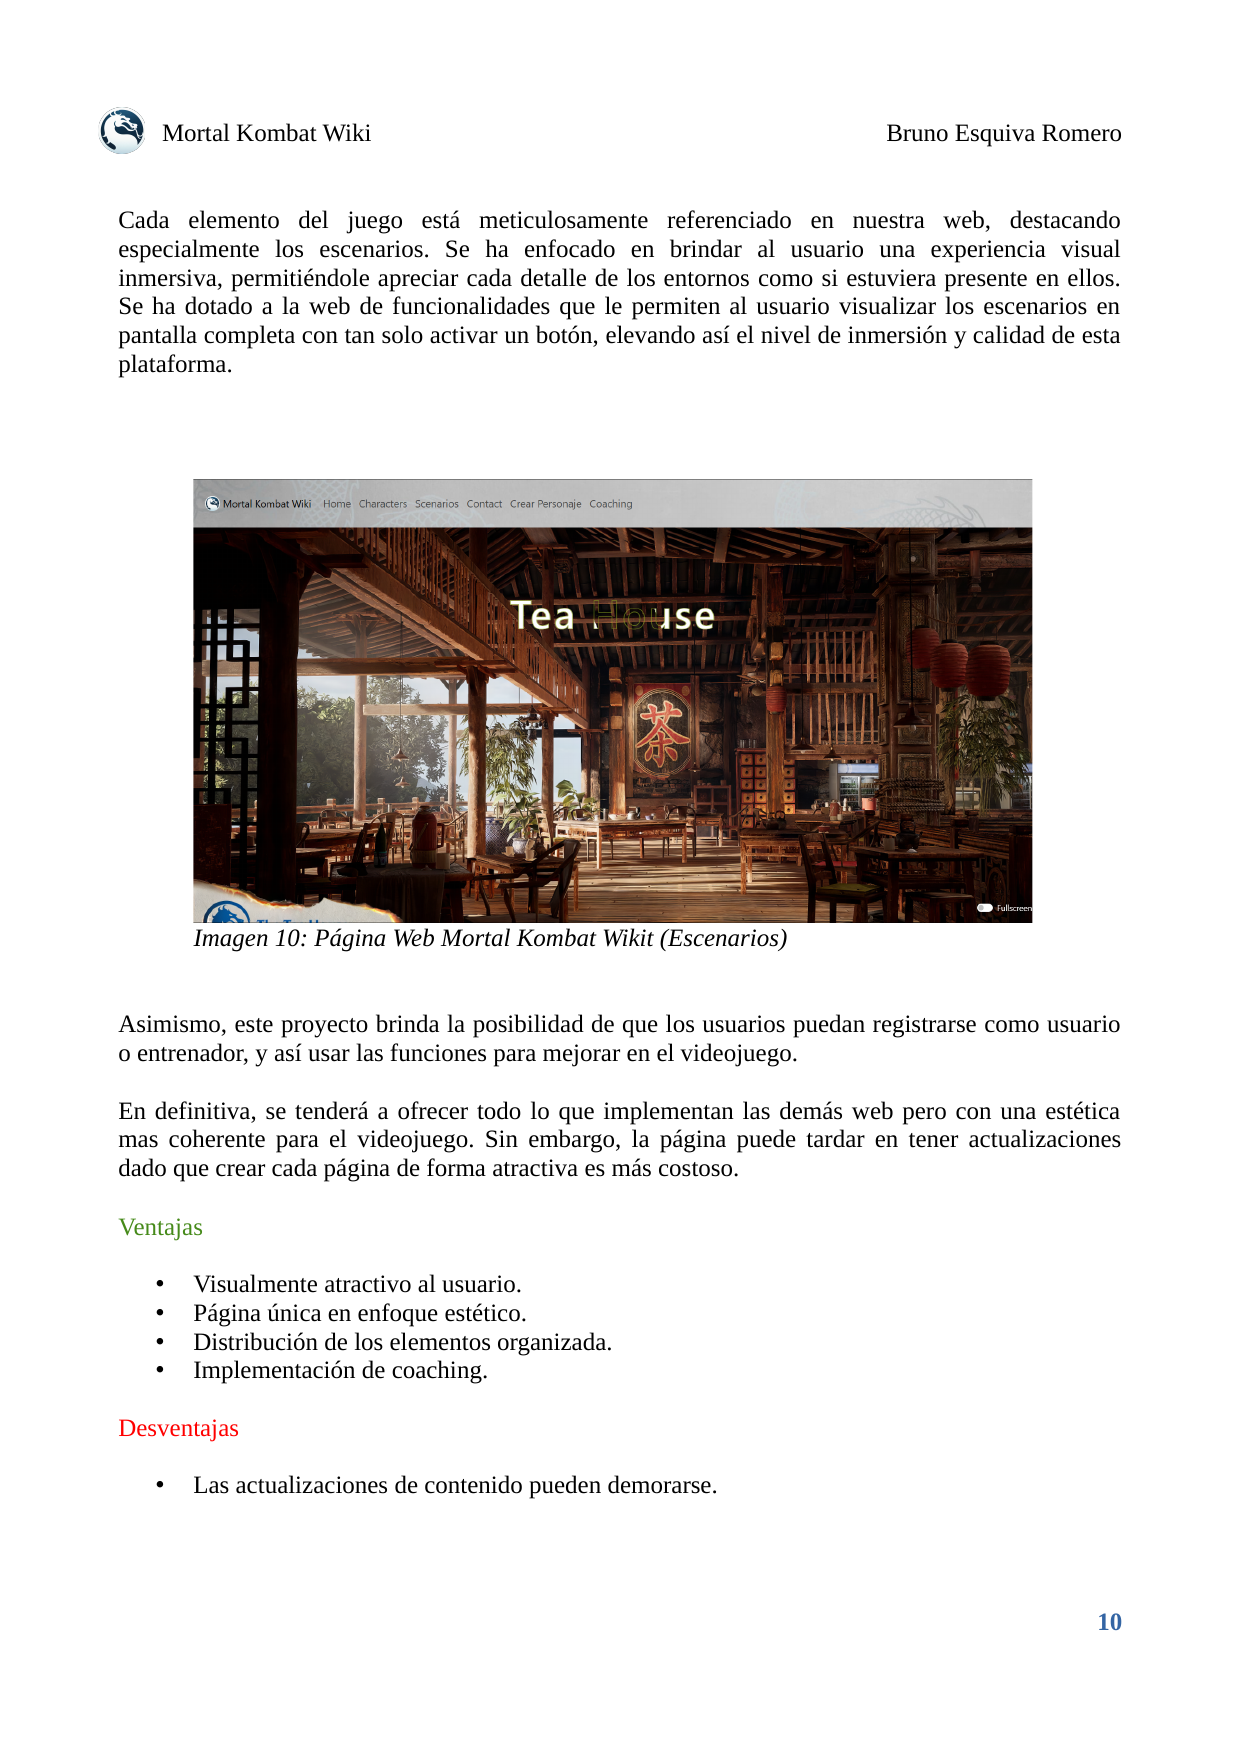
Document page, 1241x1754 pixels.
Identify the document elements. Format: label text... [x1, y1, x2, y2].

text Imagen 10: Página Web Mortal Kombat Wikit (Escenarios) [193, 923, 1032, 951]
picture [193, 479, 1033, 923]
list Implementación de coaching. [156, 1355, 1122, 1384]
picture [98, 107, 145, 154]
text Desventajas [118, 1413, 1122, 1442]
text Cada elemento del juego está meticulosamente referenciado en nuestra web, destacando especialmente los escenarios. Se ha enfocado en brindar al usuario una experiencia visual inmersiva, permitiéndole apreciar cada detalle de los entornos como si estuviera presente en ellos. Se ha dotado a la web de funcionalidades que le permiten al usuario visualizar los escenarios en pantalla completa con tan solo activar un botón, elevando así el nivel de inmersión y calidad de esta plataforma. [118, 205, 1122, 378]
list Visualmente atractivo al usuario. [156, 1269, 1122, 1298]
list Página única en enfoque estético. [156, 1298, 1122, 1327]
list Las actualizaciones de contenido pueden demorarse. [156, 1470, 1122, 1499]
text Ventajas [118, 1212, 1122, 1240]
text En definitiva, se tenderá a ofrecer todo lo que implementan las demás web pero con una estética mas coherente para el videojuego. Sin embargo, la página puede tardar en tener actualizaciones dado que crear cada página de forma atractiva es más costoso. [118, 1096, 1122, 1182]
list Distribución de los elementos organizada. [156, 1327, 1122, 1355]
text Asimismo, este proyecto brinda la posibilidad de que los usuarios puedan registrarse como usuario o entrenador, y así usar las funciones para mejorar en el videojuego. [118, 1009, 1122, 1066]
